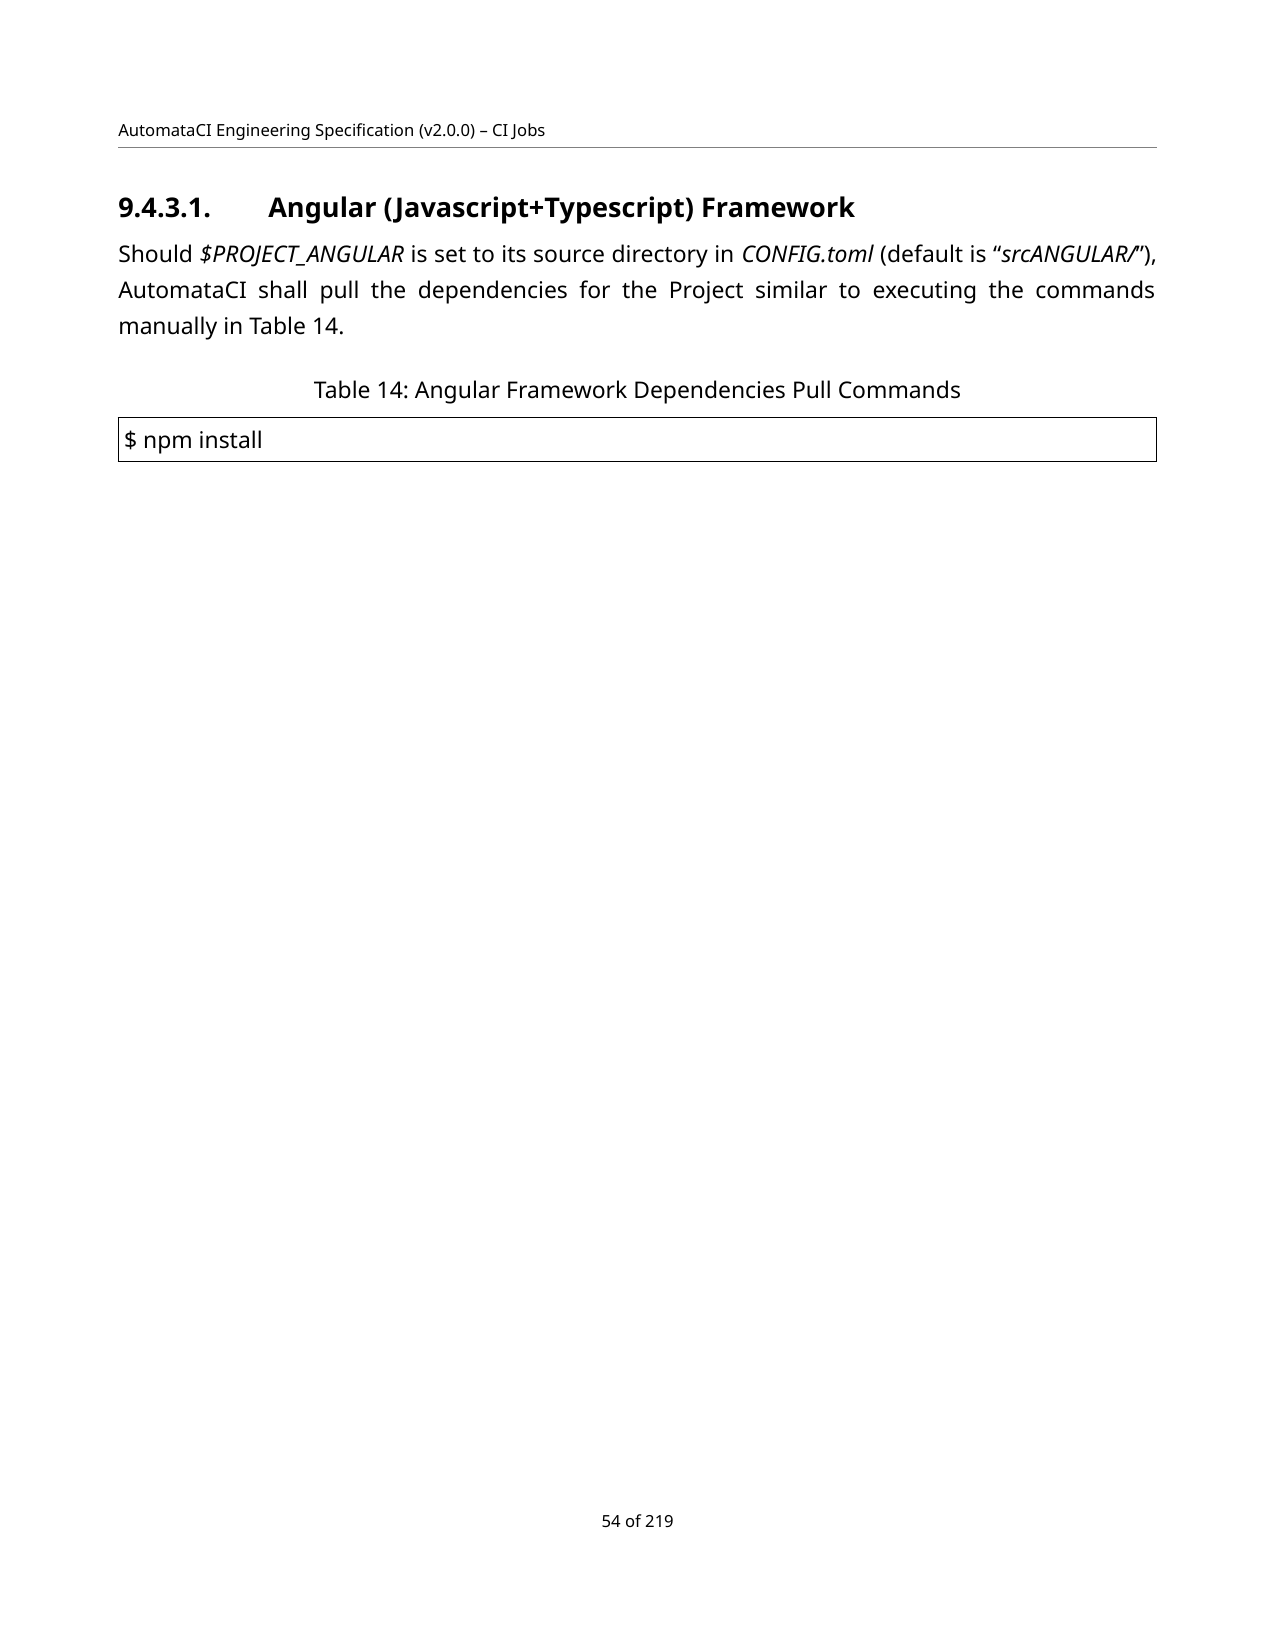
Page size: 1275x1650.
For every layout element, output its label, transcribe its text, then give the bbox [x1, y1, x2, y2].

subtitle Angular (Javascript+Typescript) Framework [118, 189, 1157, 226]
text Table 14: Angular Framework Dependencies Pull Commands [118, 373, 1157, 405]
text Should $PROJECT_ANGULAR is set to its source directory in CONFIG.toml (default is “srcANGULAR/”), AutomataCI shall pull the dependencies for the Project similar to executing the commands manually in Table 14. [118, 238, 1157, 341]
table_header $ npm install [119, 418, 1156, 461]
